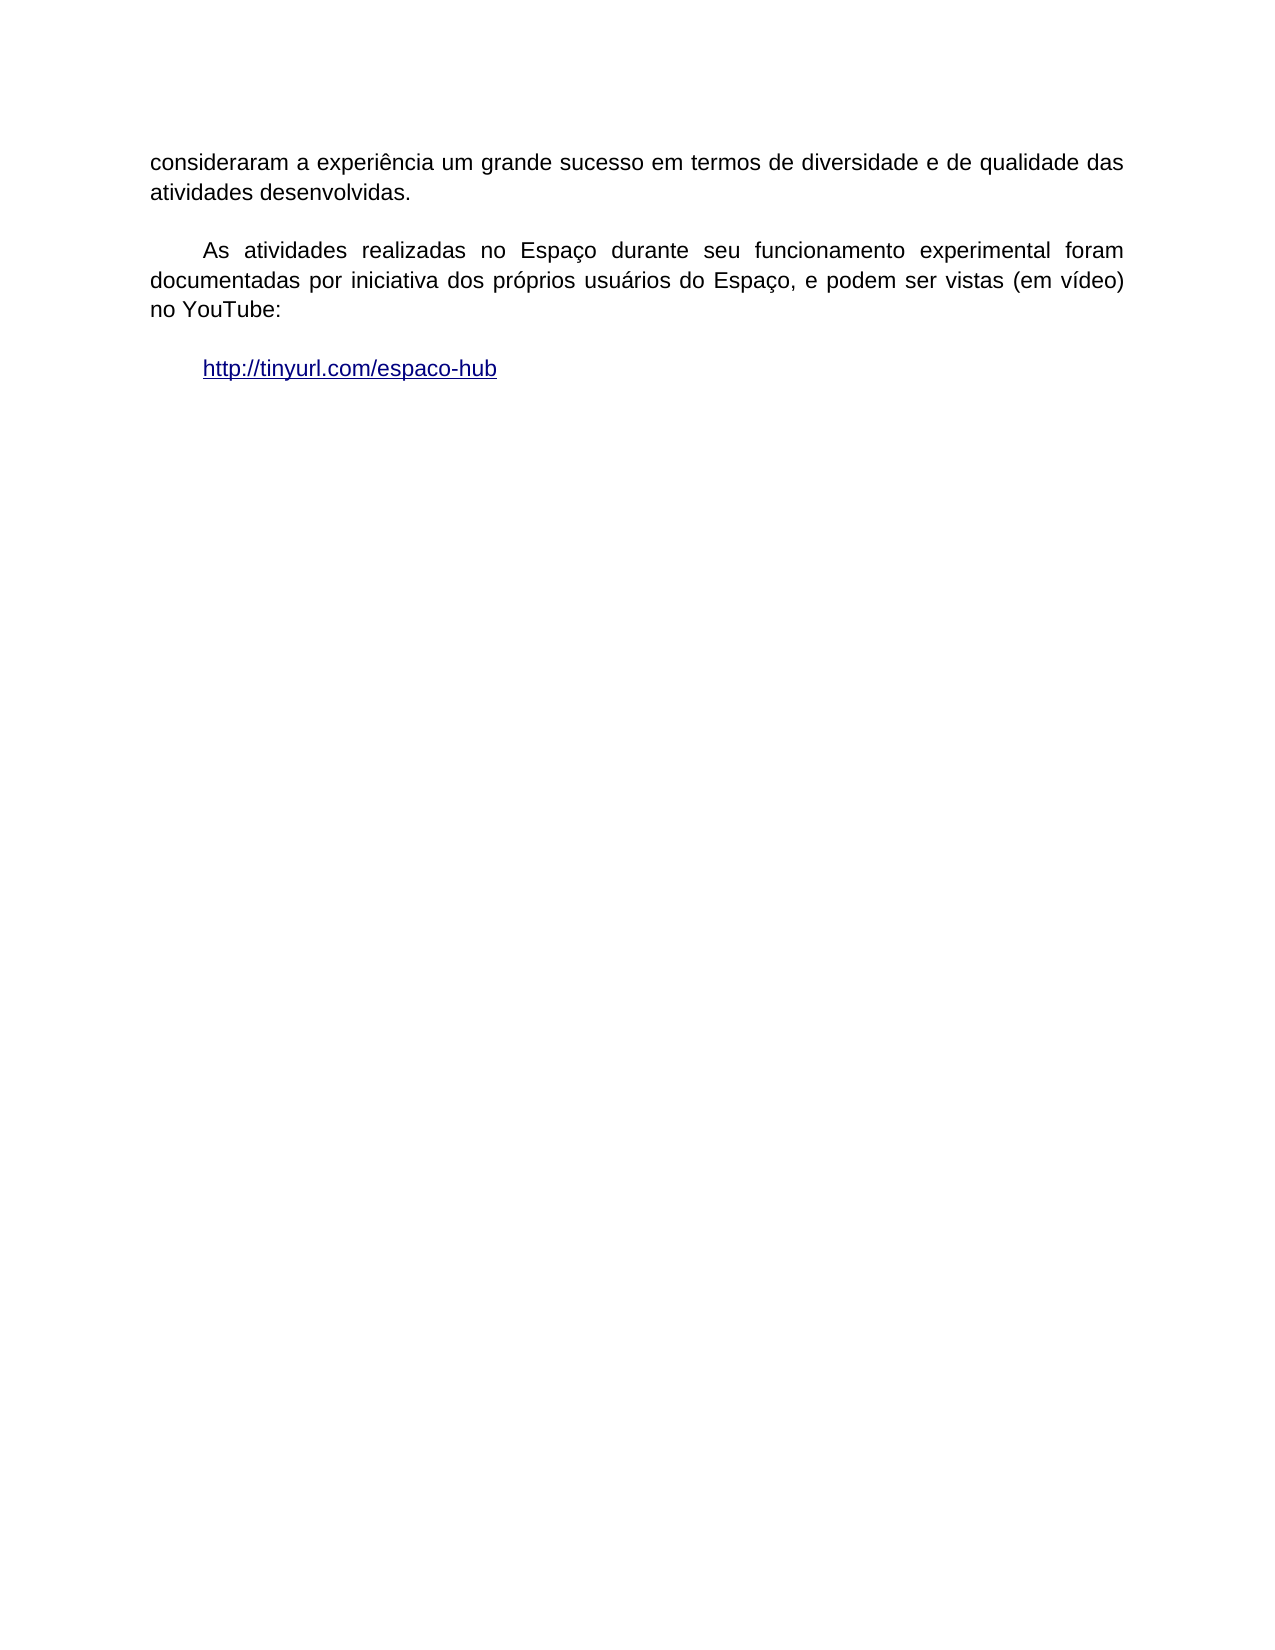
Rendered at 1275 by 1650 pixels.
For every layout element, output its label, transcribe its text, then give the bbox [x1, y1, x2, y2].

text http://tinyurl.com/espaco-hub [150, 356, 1125, 381]
text consideraram a experiência um grande sucesso em termos de diversidade e de qualidade das atividades desenvolvidas. [150, 150, 1125, 205]
text As atividades realizadas no Espaço durante seu funcionamento experimental foram documentadas por iniciativa dos próprios usuários do Espaço, e podem ser vistas (em vídeo) no YouTube: [150, 238, 1125, 322]
